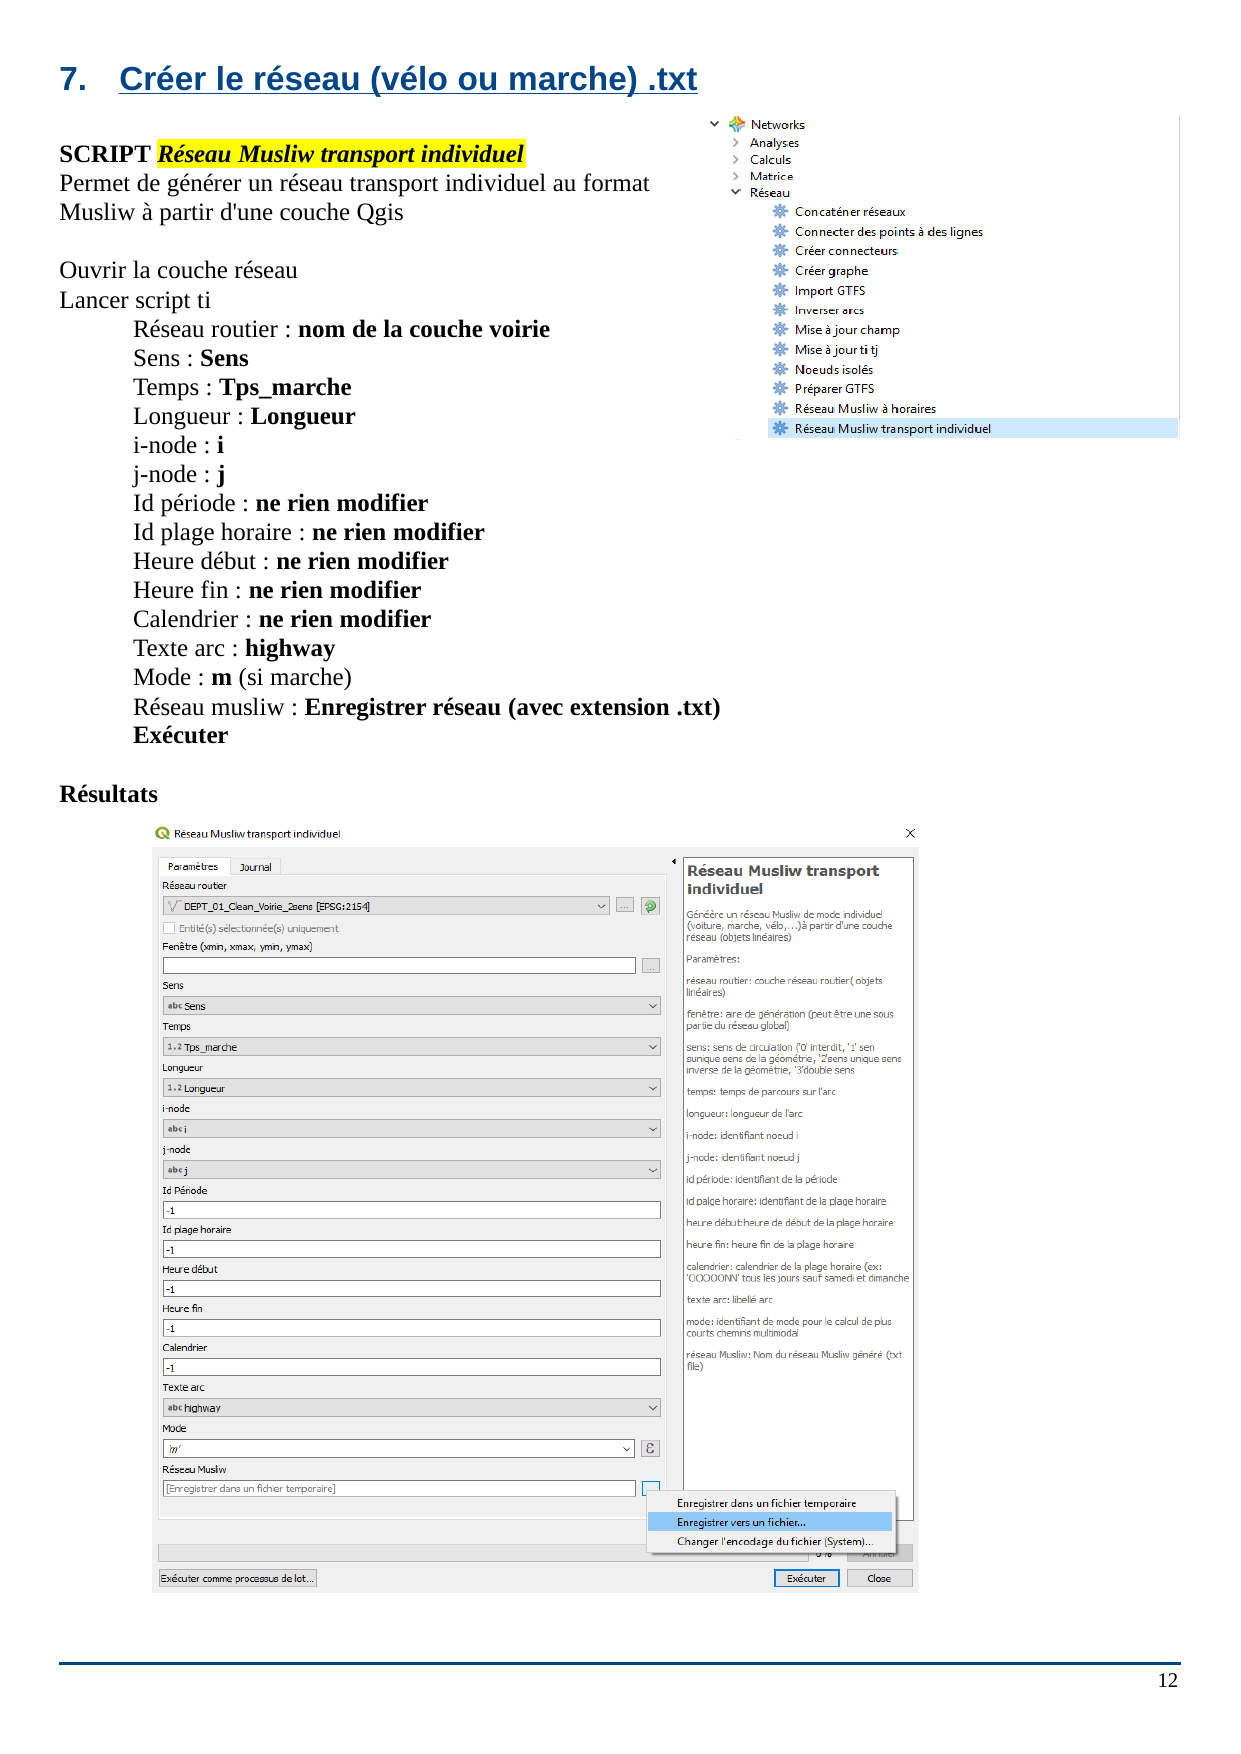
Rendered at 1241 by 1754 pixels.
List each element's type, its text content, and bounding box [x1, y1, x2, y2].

text Réseau routier : nom de la couche voirie [59, 313, 709, 343]
text Texte arc : highway [59, 633, 1181, 662]
subtitle Créer le réseau (vélo ou marche) .txt [59, 59, 1181, 98]
text Longueur : Longueur [59, 401, 709, 430]
text Mode : m (si marche) [59, 662, 1181, 691]
text Calendrier : ne rien modifier [59, 604, 1181, 633]
text Résultats [59, 778, 1181, 808]
picture [709, 115, 1181, 440]
picture [152, 824, 919, 1593]
text Permet de générer un réseau transport individuel au format Musliw à partir d'une couche Qgis [59, 168, 709, 226]
text SCRIPT Réseau Musliw transport individuel [59, 139, 709, 168]
text j-node : j [59, 459, 1181, 488]
text Réseau musliw : Enregistrer réseau (avec extension .txt) [59, 691, 1181, 720]
text Temps : Tps_marche [59, 372, 709, 401]
text Lancer script ti [59, 284, 709, 313]
text Id période : ne rien modifier [59, 488, 1181, 517]
text Id plage horaire : ne rien modifier [59, 517, 1181, 546]
text Heure fin : ne rien modifier [59, 575, 1181, 604]
text Ouvrir la couche réseau [59, 255, 709, 284]
text Sens : Sens [59, 343, 709, 372]
text i-node : i [59, 430, 1181, 459]
text Exécuter [59, 720, 1181, 749]
text Heure début : ne rien modifier [59, 546, 1181, 575]
